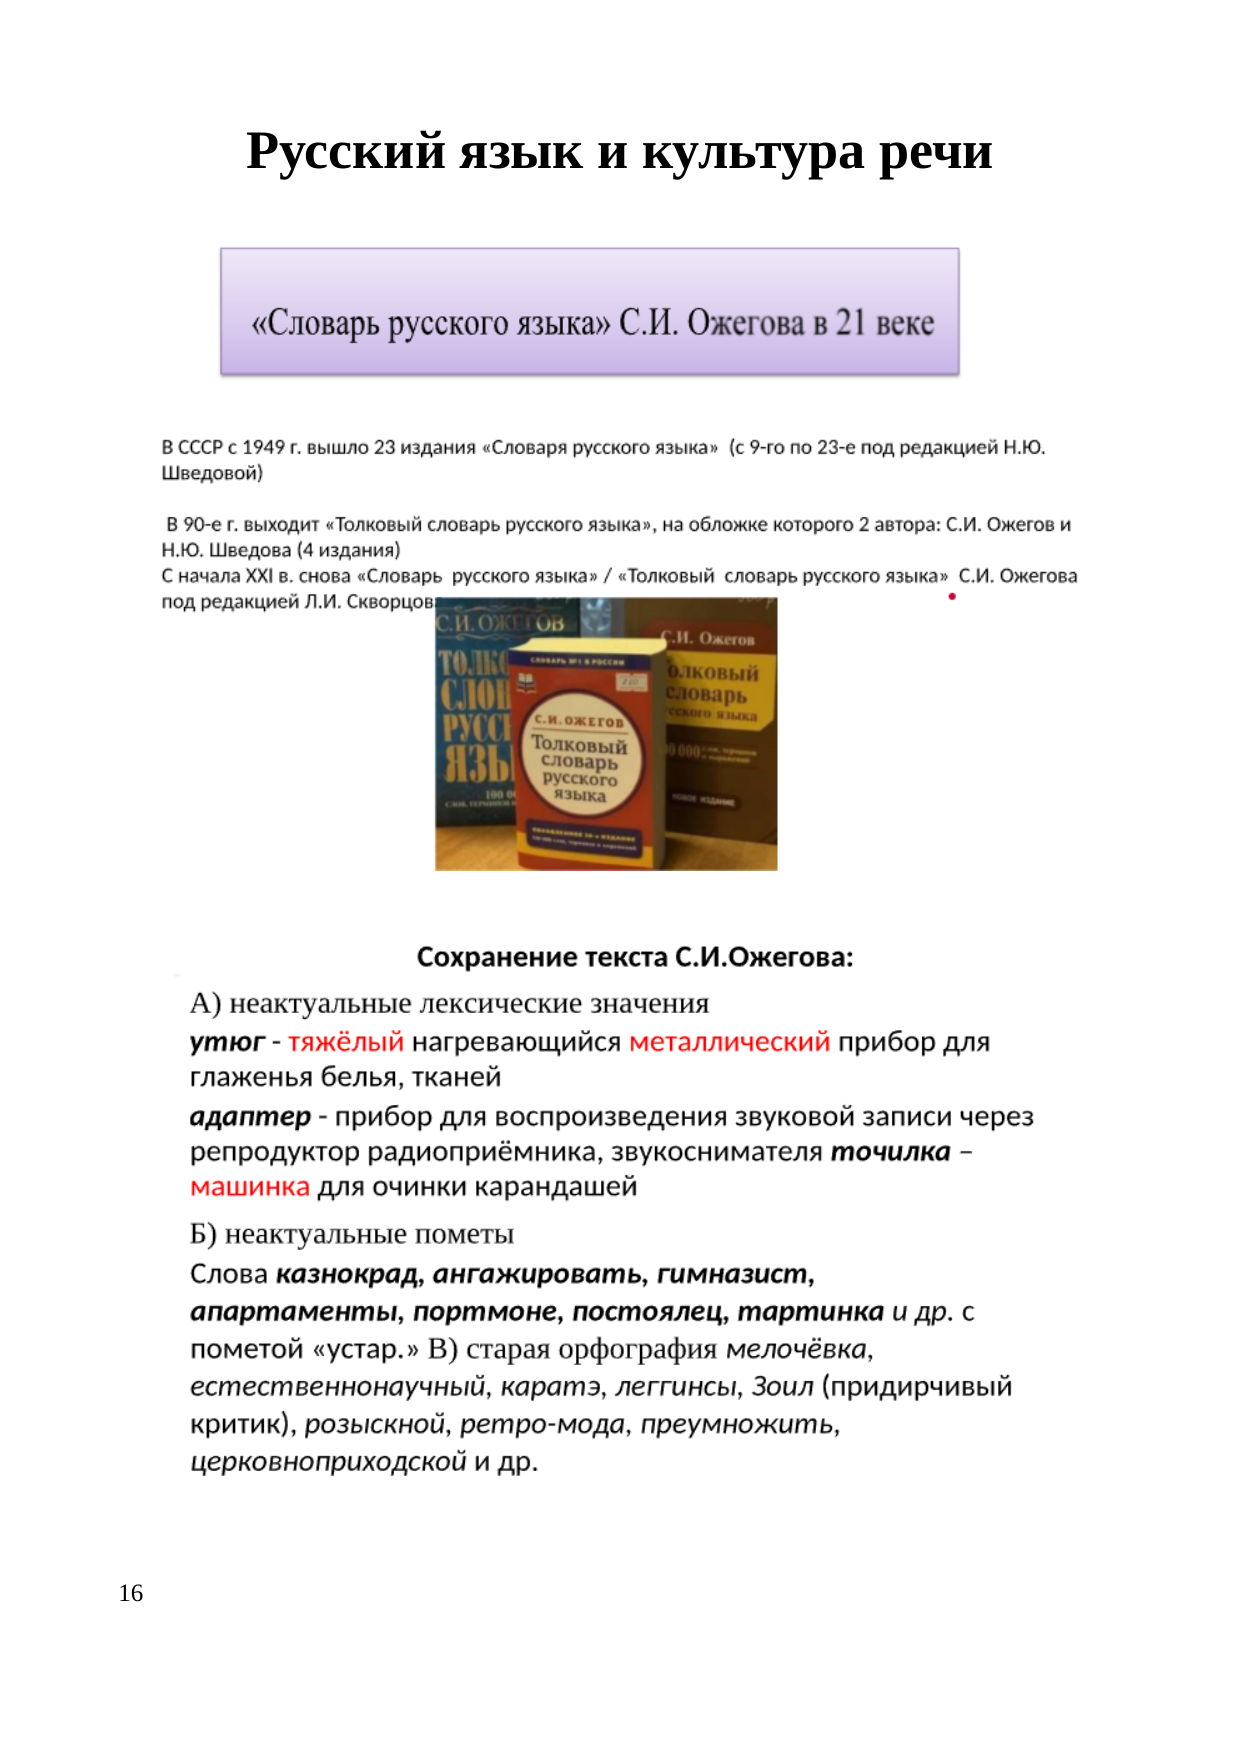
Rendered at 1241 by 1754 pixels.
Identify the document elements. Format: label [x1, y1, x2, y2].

picture [118, 238, 1123, 871]
picture [173, 928, 1067, 1491]
